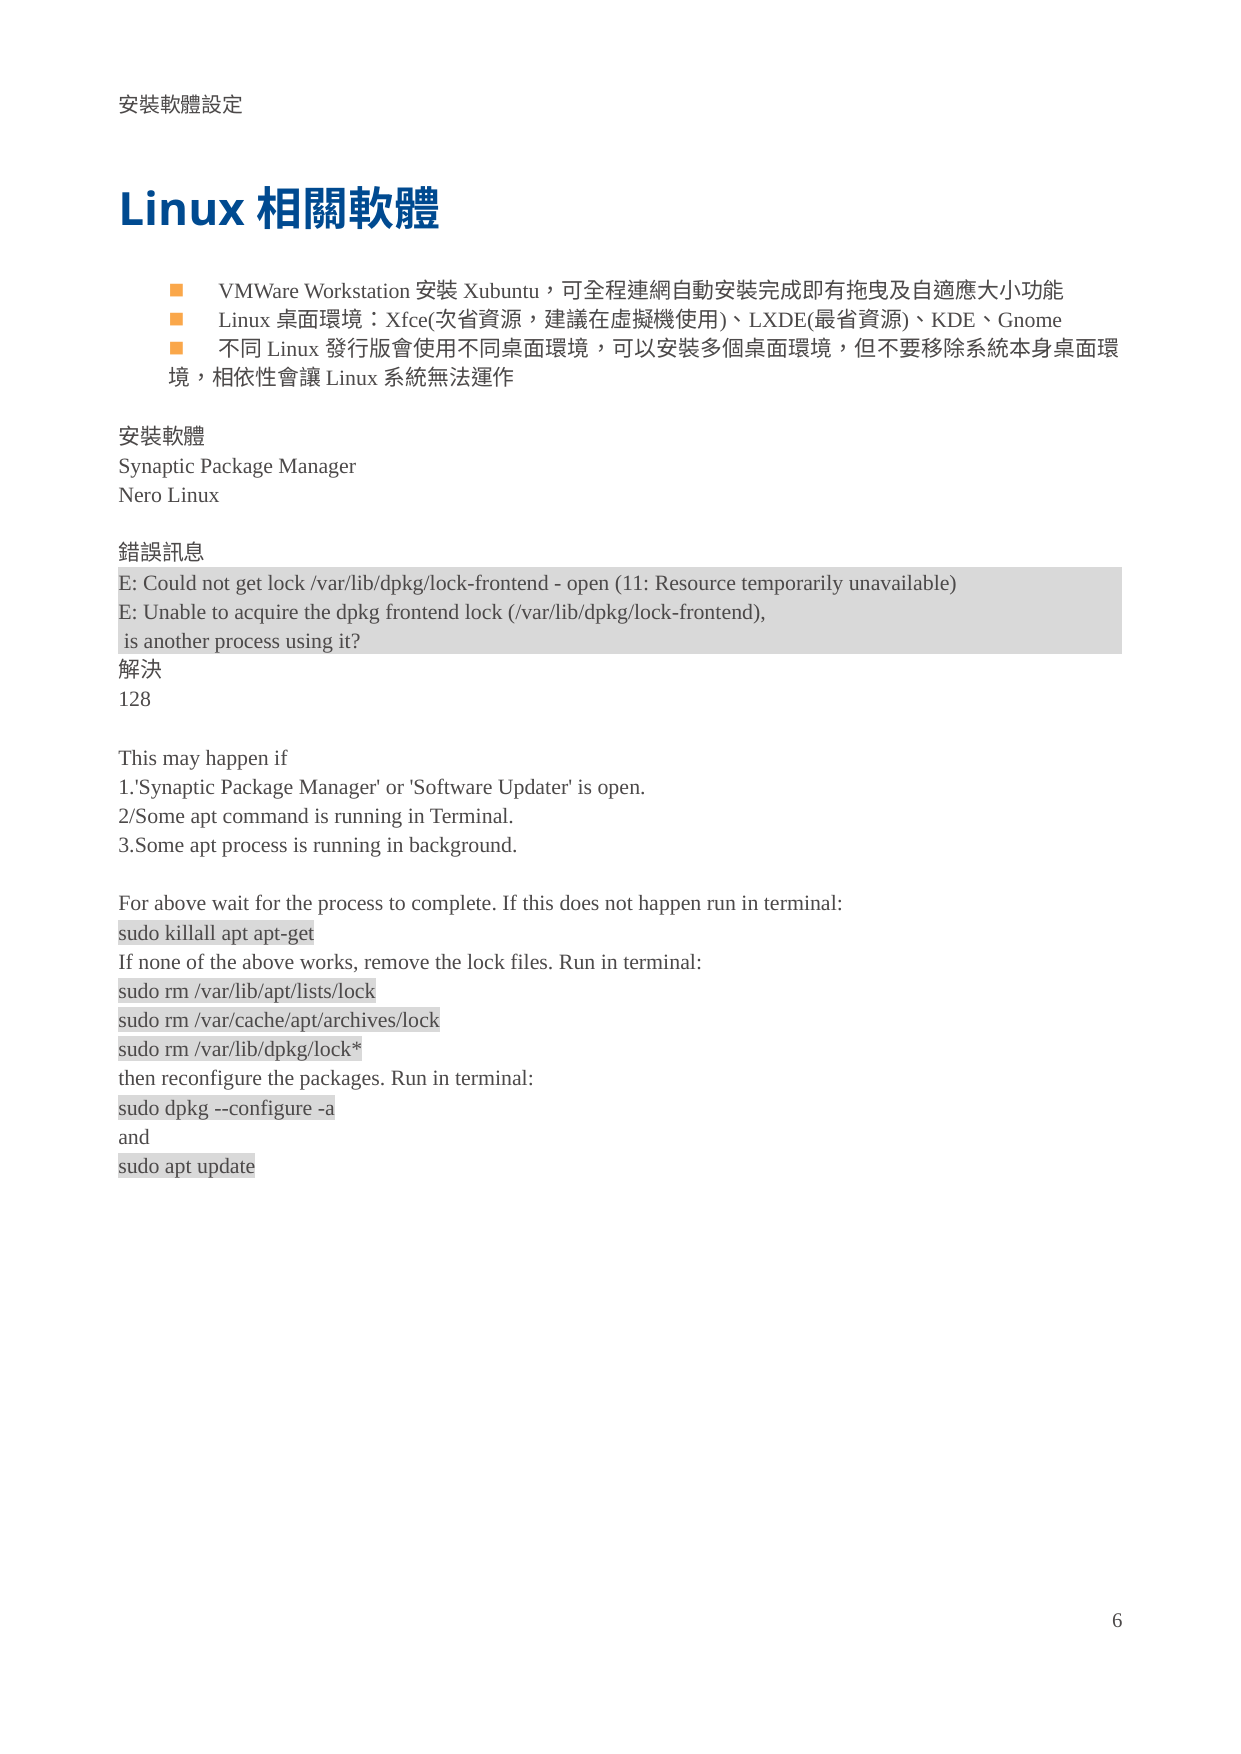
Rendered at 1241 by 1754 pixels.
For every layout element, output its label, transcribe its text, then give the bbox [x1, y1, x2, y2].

text sudo apt update [118, 1150, 1122, 1179]
text 128 [118, 683, 1122, 712]
list Linux 桌面環境：Xfce(次省資源，建議在虛擬機使用)、LXDE(最省資源)、KDE、Gnome [168, 304, 1122, 333]
text is another process using it? [118, 625, 1122, 654]
text sudo rm /var/cache/apt/archives/lock [118, 1004, 1122, 1033]
text Synaptic Package Manager [118, 450, 1122, 479]
text sudo killall apt apt-get [118, 917, 1122, 946]
text Nero Linux [118, 479, 1122, 508]
text If none of the above works, remove the lock files. Run in terminal: [118, 946, 1122, 975]
text sudo rm /var/lib/dpkg/lock* [118, 1033, 1122, 1062]
text 解決 [118, 654, 1122, 683]
text For above wait for the process to complete. If this does not happen run in terminal: [118, 887, 1122, 917]
text and [118, 1121, 1122, 1150]
list VMWare Workstation安裝Xubuntu，可全程連網自動安裝完成即有拖曳及自適應大小功能 [168, 275, 1122, 304]
text sudo dpkg --configure -a [118, 1092, 1122, 1121]
text then reconfigure the packages. Run in terminal: [118, 1062, 1122, 1092]
text 3.Some apt process is running in background. [118, 829, 1122, 858]
text 安裝軟體 [118, 421, 1122, 450]
text sudo rm /var/lib/apt/lists/lock [118, 975, 1122, 1004]
text 錯誤訊息 [118, 537, 1122, 567]
text E: Unable to acquire the dpkg frontend lock (/var/lib/dpkg/lock-frontend), [118, 596, 1122, 625]
subtitle Linux 相關軟體 [118, 179, 1122, 237]
text E: Could not get lock /var/lib/dpkg/lock-frontend - open (11: Resource temporarily unavailable) [118, 567, 1122, 596]
text 2/Some apt command is running in Terminal. [118, 800, 1122, 829]
text This may happen if [118, 742, 1122, 771]
text 1.'Synaptic Package Manager' or 'Software Updater' is open. [118, 771, 1122, 800]
list 不同Linux 發行版會使用不同桌面環境，可以安裝多個桌面環境，但不要移除系統本身桌面環境，相依性會讓Linux 系統無法運作 [168, 333, 1122, 392]
